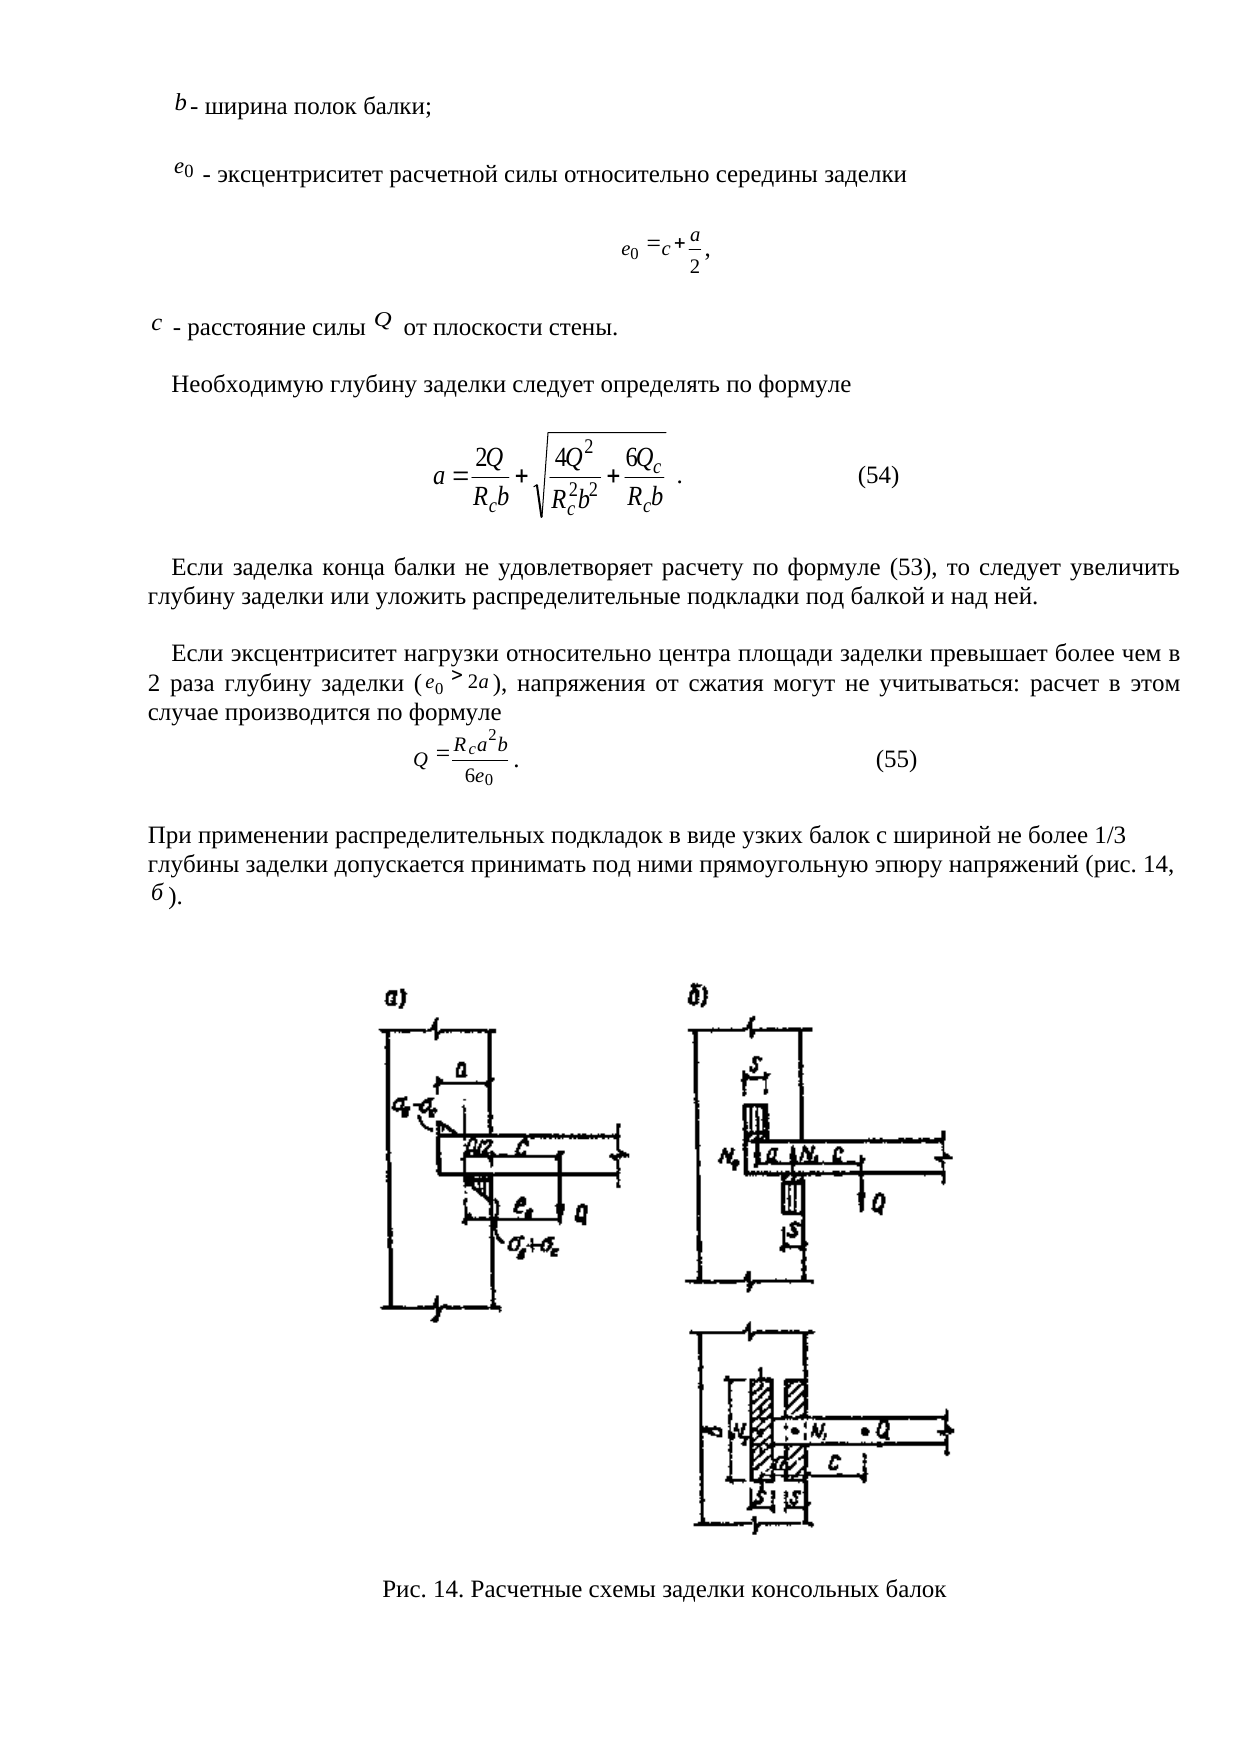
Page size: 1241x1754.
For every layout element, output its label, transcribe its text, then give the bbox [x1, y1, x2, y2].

picture [366, 967, 963, 1545]
text . (55) [148, 726, 1181, 791]
text Рис. 14. Расчетные схемы заделки консольных балок [148, 1574, 1181, 1603]
text Необходимую глубину заделки следует определять по формуле [148, 369, 1181, 398]
text - расстояние силы от плоскости стены. [148, 307, 1181, 340]
text - ширина полок балки; [148, 88, 1181, 120]
text . (54) [148, 427, 1181, 523]
text Если заделка конца балки не удовлетворяет расчету по формуле (53), то следует увеличить глубину заделки или уложить распределительные подкладки под балкой и над ней. [148, 552, 1181, 610]
text Если эксцентриситет нагрузки относительно центра площади заделки превышает более чем в 2 раза глубину заделки (), напряжения от сжатия могут не учитываться: расчет в этом случае производится по формуле [148, 638, 1181, 726]
text - эксцентриситет расчетной силы относительно середины заделки [148, 148, 1181, 188]
text При применении распределительных подкладок в виде узких балок с шириной не более 1/3 глубины заделки допускается принимать под ними прямоугольную эпюру напряжений (рис. 14,). [148, 820, 1181, 909]
text , [148, 217, 1181, 278]
